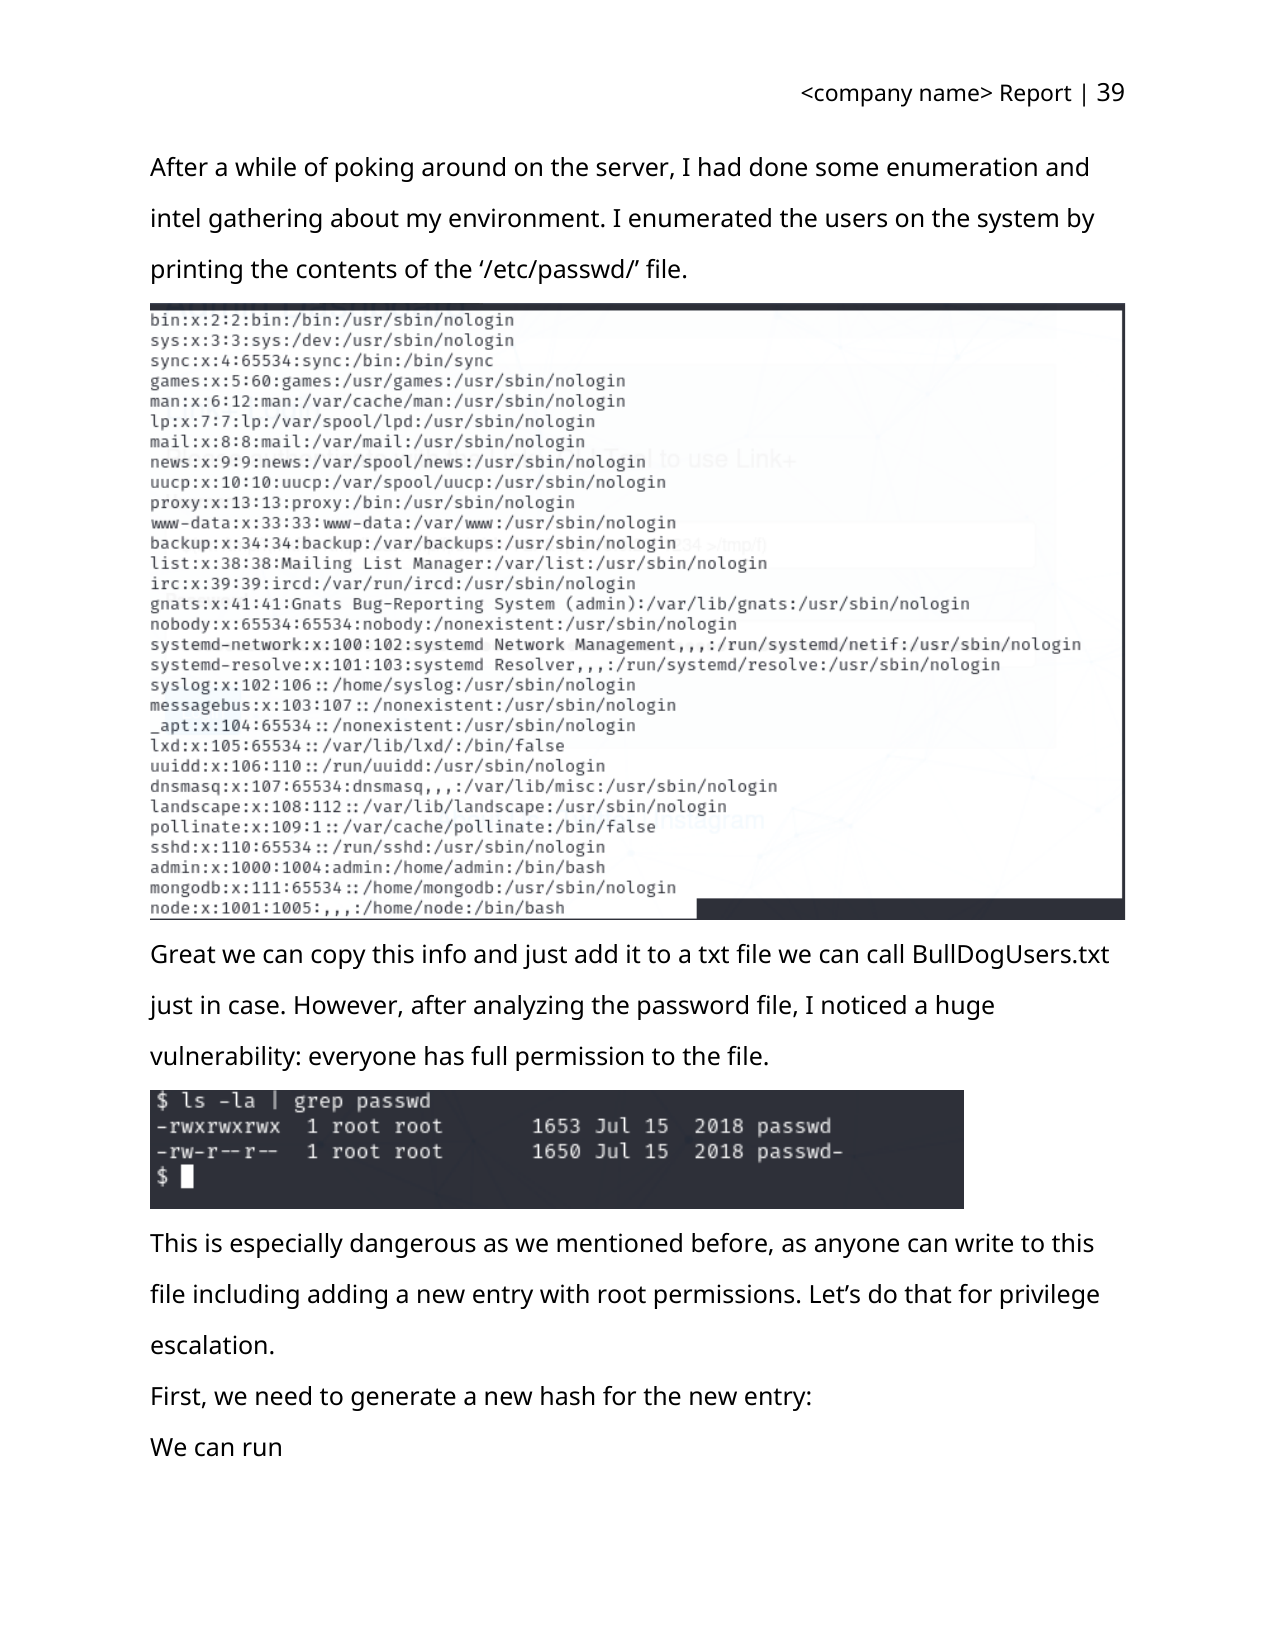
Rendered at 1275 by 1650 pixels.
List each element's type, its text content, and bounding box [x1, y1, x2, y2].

text This is especially dangerous as we mentioned before, as anyone can write to this file including adding a new entry with root permissions. Let’s do that for privilege escalation. [150, 1226, 1125, 1362]
text We can run [150, 1430, 1125, 1464]
picture [150, 303, 1125, 920]
text Great we can copy this info and just add it to a txt file we can call BullDogUsers.txt just in case. However, after analyzing the password file, I noticed a huge vulnerability: everyone has full permission to the file. [150, 937, 1125, 1073]
text After a while of poking around on the server, I had done some enumeration and intel gathering about my environment. I enumerated the users on the system by printing the contents of the ‘/etc/passwd/’ file. [150, 150, 1125, 286]
picture [150, 1090, 964, 1209]
text First, we need to generate a new hash for the new entry: [150, 1379, 1125, 1413]
